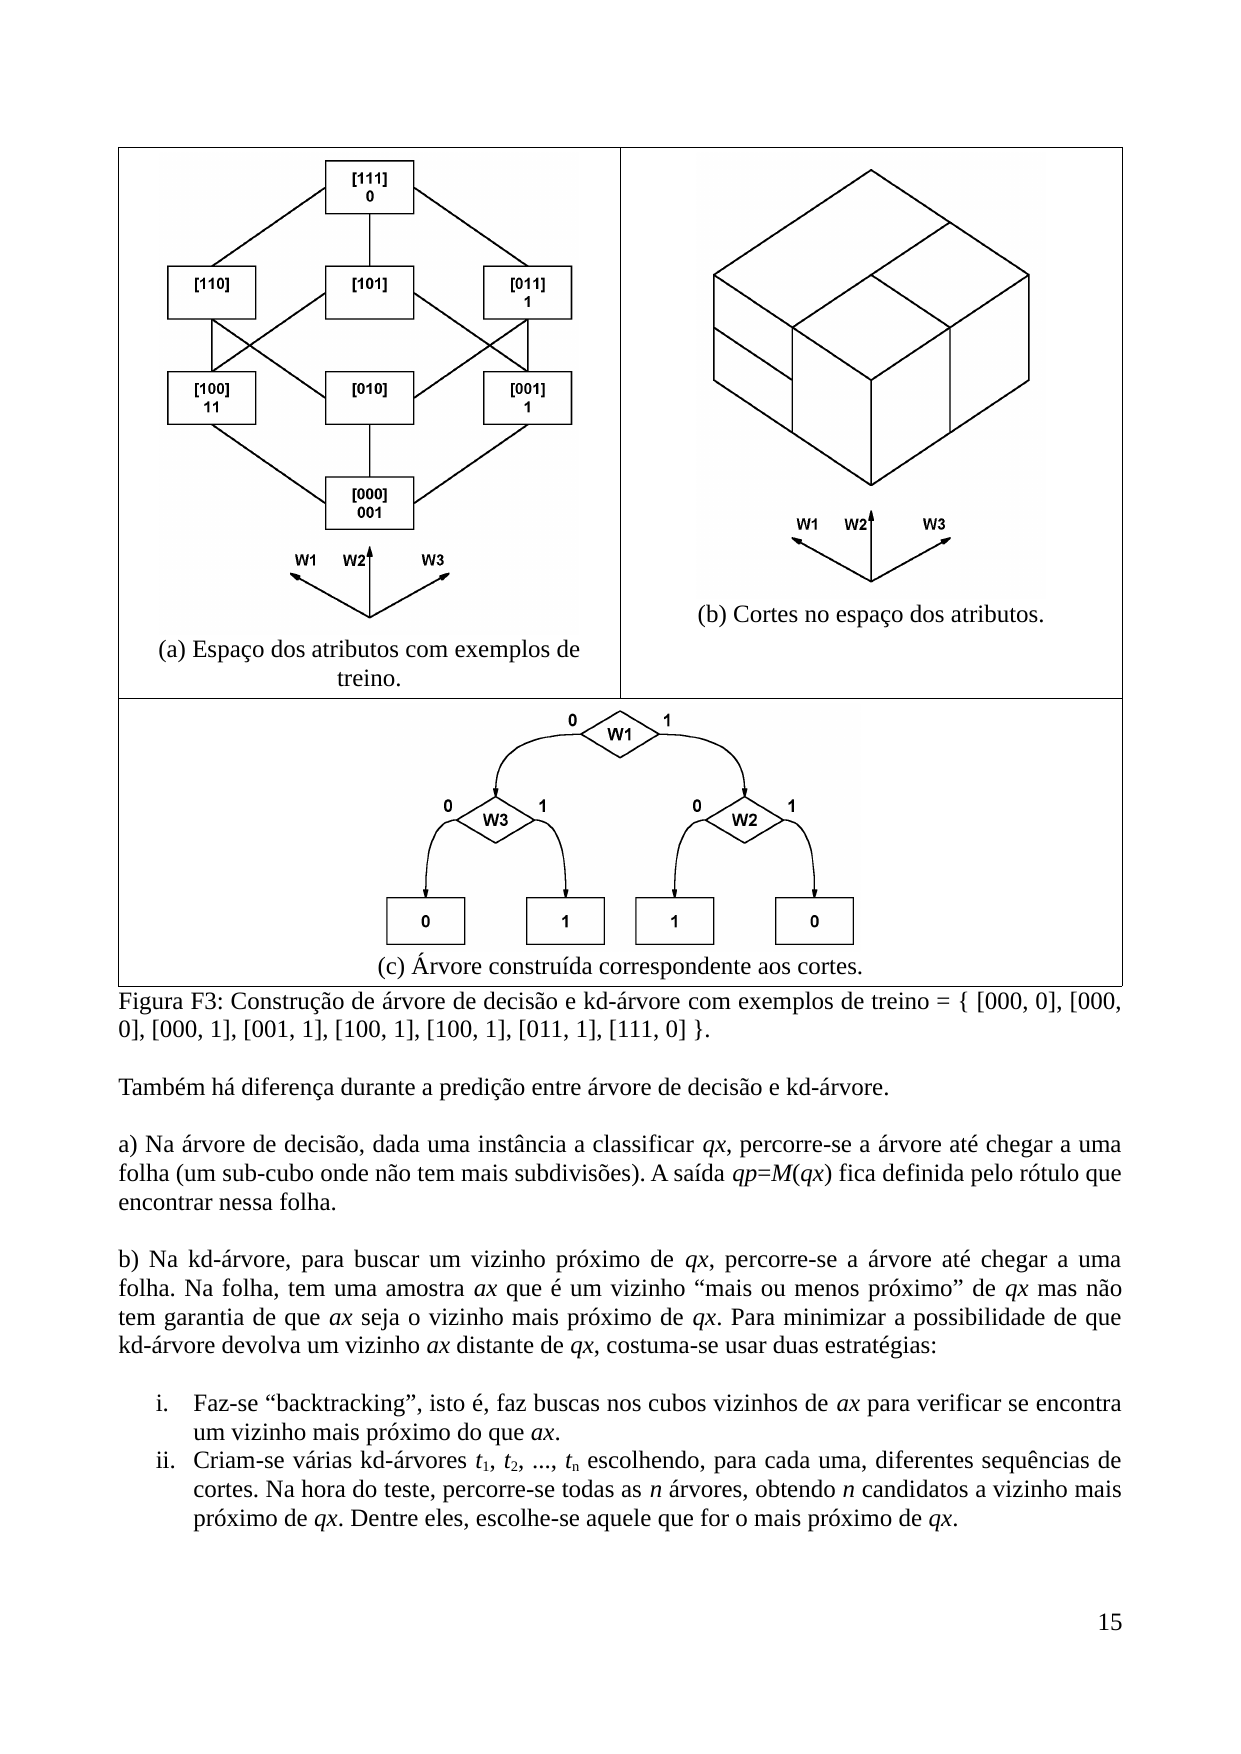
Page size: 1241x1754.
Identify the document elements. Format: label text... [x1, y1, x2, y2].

table_header (a) Espaço dos atributos com exemplos de treino. [119, 148, 620, 698]
table_header (b) Cortes no espaço dos atributos. [621, 148, 1122, 698]
table_cell (c) Árvore construída correspondente aos cortes. [119, 699, 1122, 986]
text Também há diferença durante a predição entre árvore de decisão e kd-árvore. [118, 1072, 1122, 1100]
text a) Na árvore de decisão, dada uma instância a classificar qx, percorre-se a árvore até chegar a uma folha (um sub-cubo onde não tem mais subdivisões). A saída qp=M(qx) fica definida pelo rótulo que encontrar nessa folha. [118, 1129, 1122, 1215]
list Faz-se “backtracking”, isto é, faz buscas nos cubos vizinhos de ax para verificar se encontra um vizinho mais próximo do que ax. [156, 1388, 1122, 1445]
list Criam-se várias kd-árvores t1, t2, ..., tn escolhendo, para cada uma, diferentes sequências de cortes. Na hora do teste, percorre-se todas as n árvores, obtendo n candidatos a vizinho mais próximo de qx. Dentre eles, escolhe-se aquele que for o mais próximo de qx. [156, 1445, 1122, 1532]
text b) Na kd-árvore, para buscar um vizinho próximo de qx, percorre-se a árvore até chegar a uma folha. Na folha, tem uma amostra ax que é um vizinho “mais ou menos próximo” de qx mas não tem garantia de que ax seja o vizinho mais próximo de qx. Para minimizar a possibilidade de que kd-árvore devolva um vizinho ax distante de qx, costuma-se usar duas estratégias: [118, 1244, 1122, 1359]
text Figura F3: Construção de árvore de decisão e kd-árvore com exemplos de treino = { [000, 0], [000, 0], [000, 1], [001, 1], [100, 1], [100, 1], [011, 1], [111, 0] }. [118, 987, 1122, 1043]
